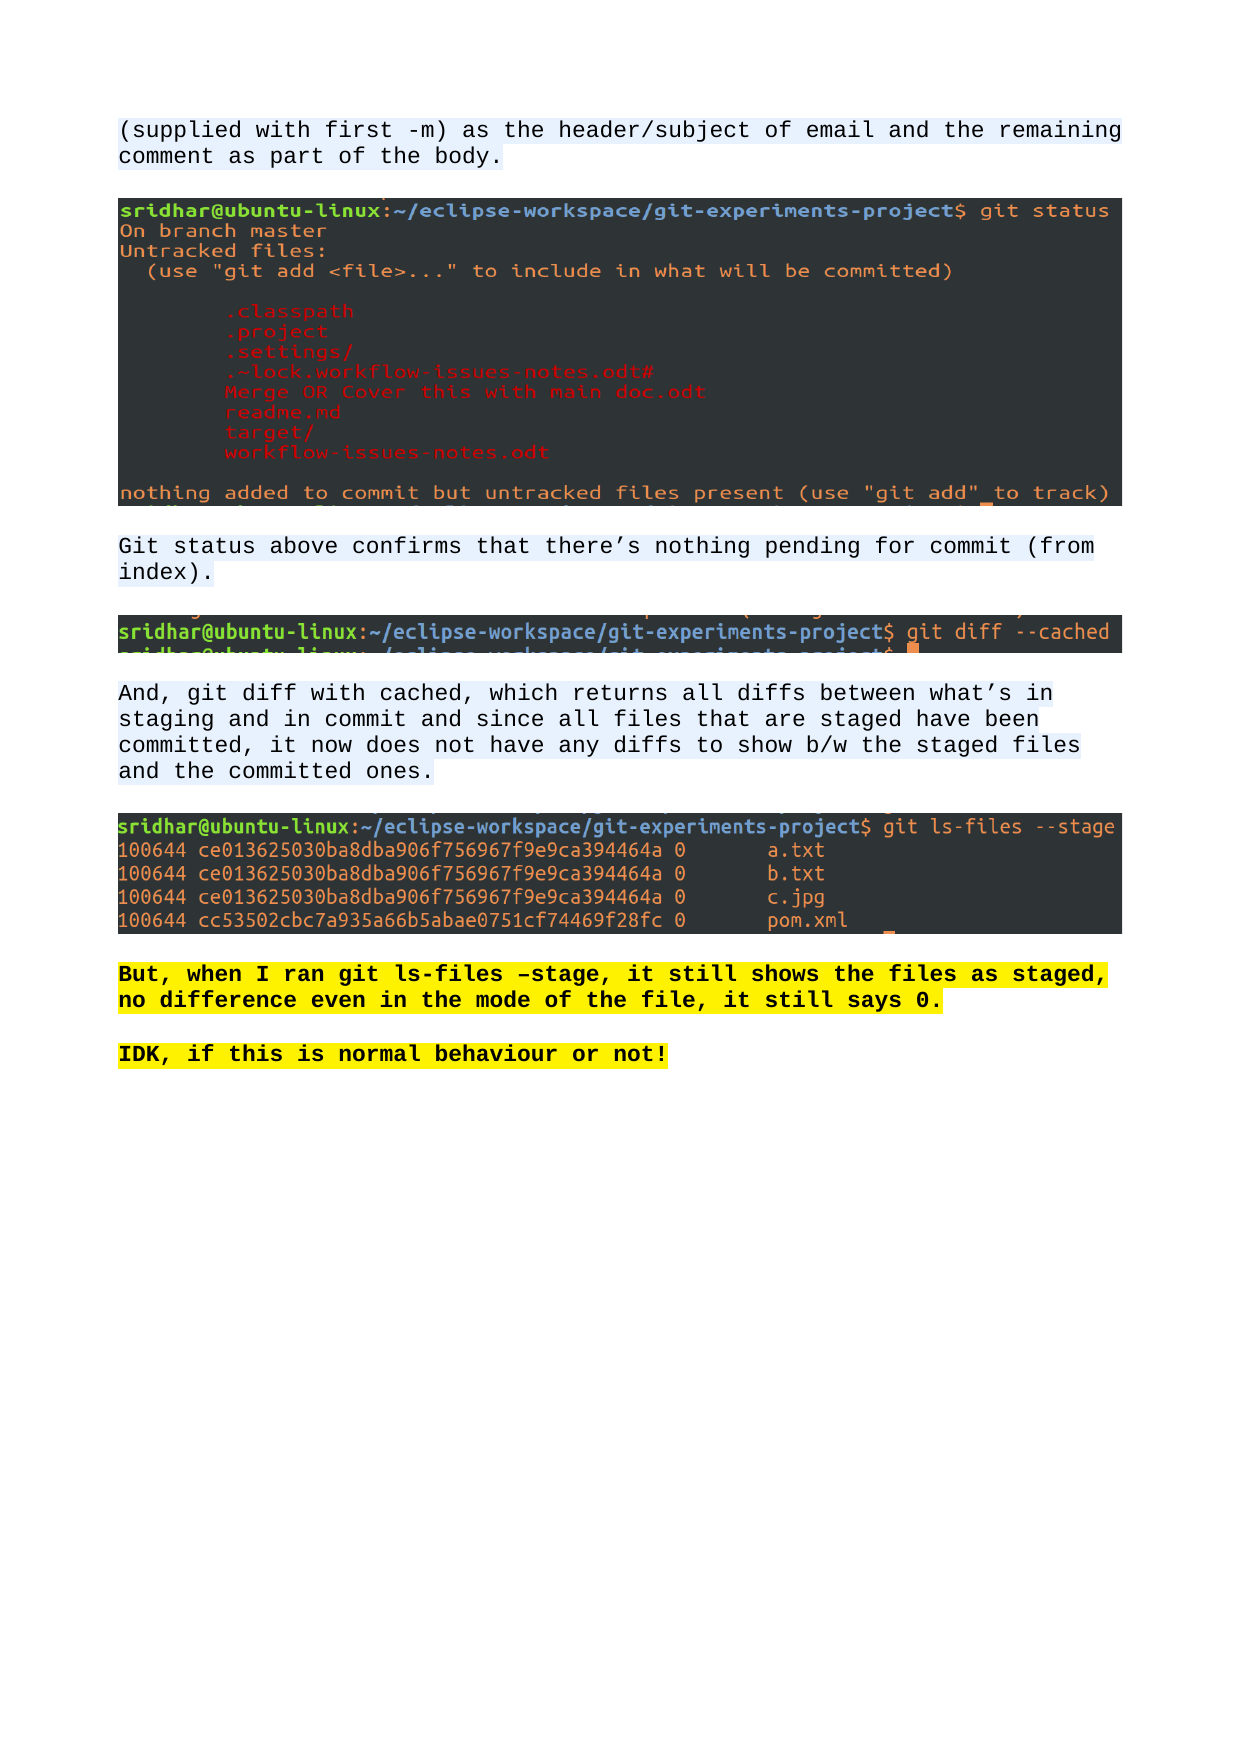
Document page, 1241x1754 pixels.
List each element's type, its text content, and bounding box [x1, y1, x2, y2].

text IDK, if this is normal behaviour or not! [118, 1043, 1122, 1069]
text But, when I ran git ls-files –stage, it still shows the files as staged, no difference even in the mode of the file, it still says 0. [118, 962, 1122, 1014]
text Git status above confirms that there’s nothing pending for commit (from index). [118, 535, 1122, 587]
picture [118, 813, 1123, 934]
picture [118, 198, 1123, 506]
picture [118, 615, 1123, 653]
text (supplied with first -m) as the header/subject of email and the remaining comment as part of the body. [118, 118, 1122, 170]
text And, git diff with cached, which returns all diffs between what’s in staging and in commit and since all files that are staged have been committed, it now does not have any diffs to show b/w the staged files and the committed ones. [118, 681, 1122, 785]
